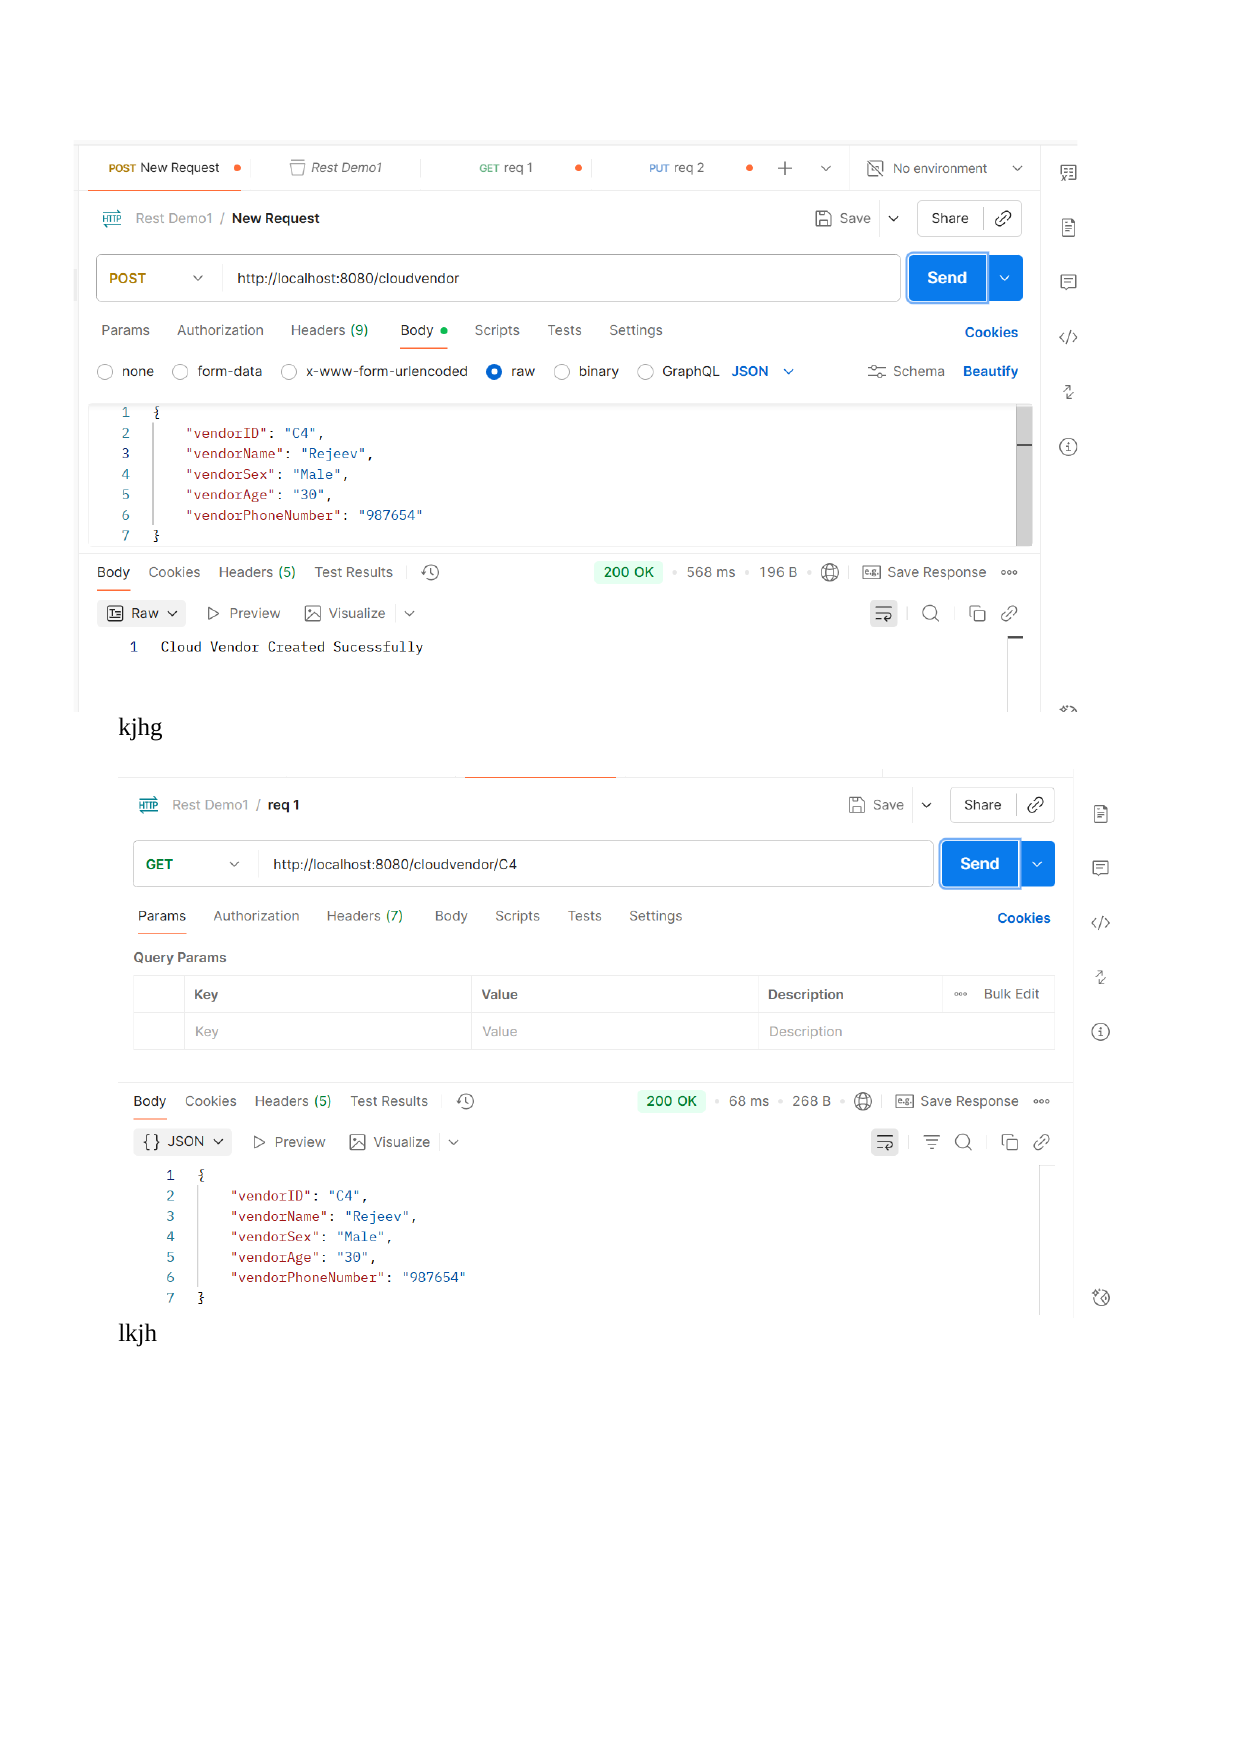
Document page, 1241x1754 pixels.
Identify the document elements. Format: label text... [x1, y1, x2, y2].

picture [118, 769, 1123, 1318]
picture [73, 140, 1078, 712]
text kjhg [118, 118, 1122, 740]
text lkjh [118, 1318, 1122, 1347]
